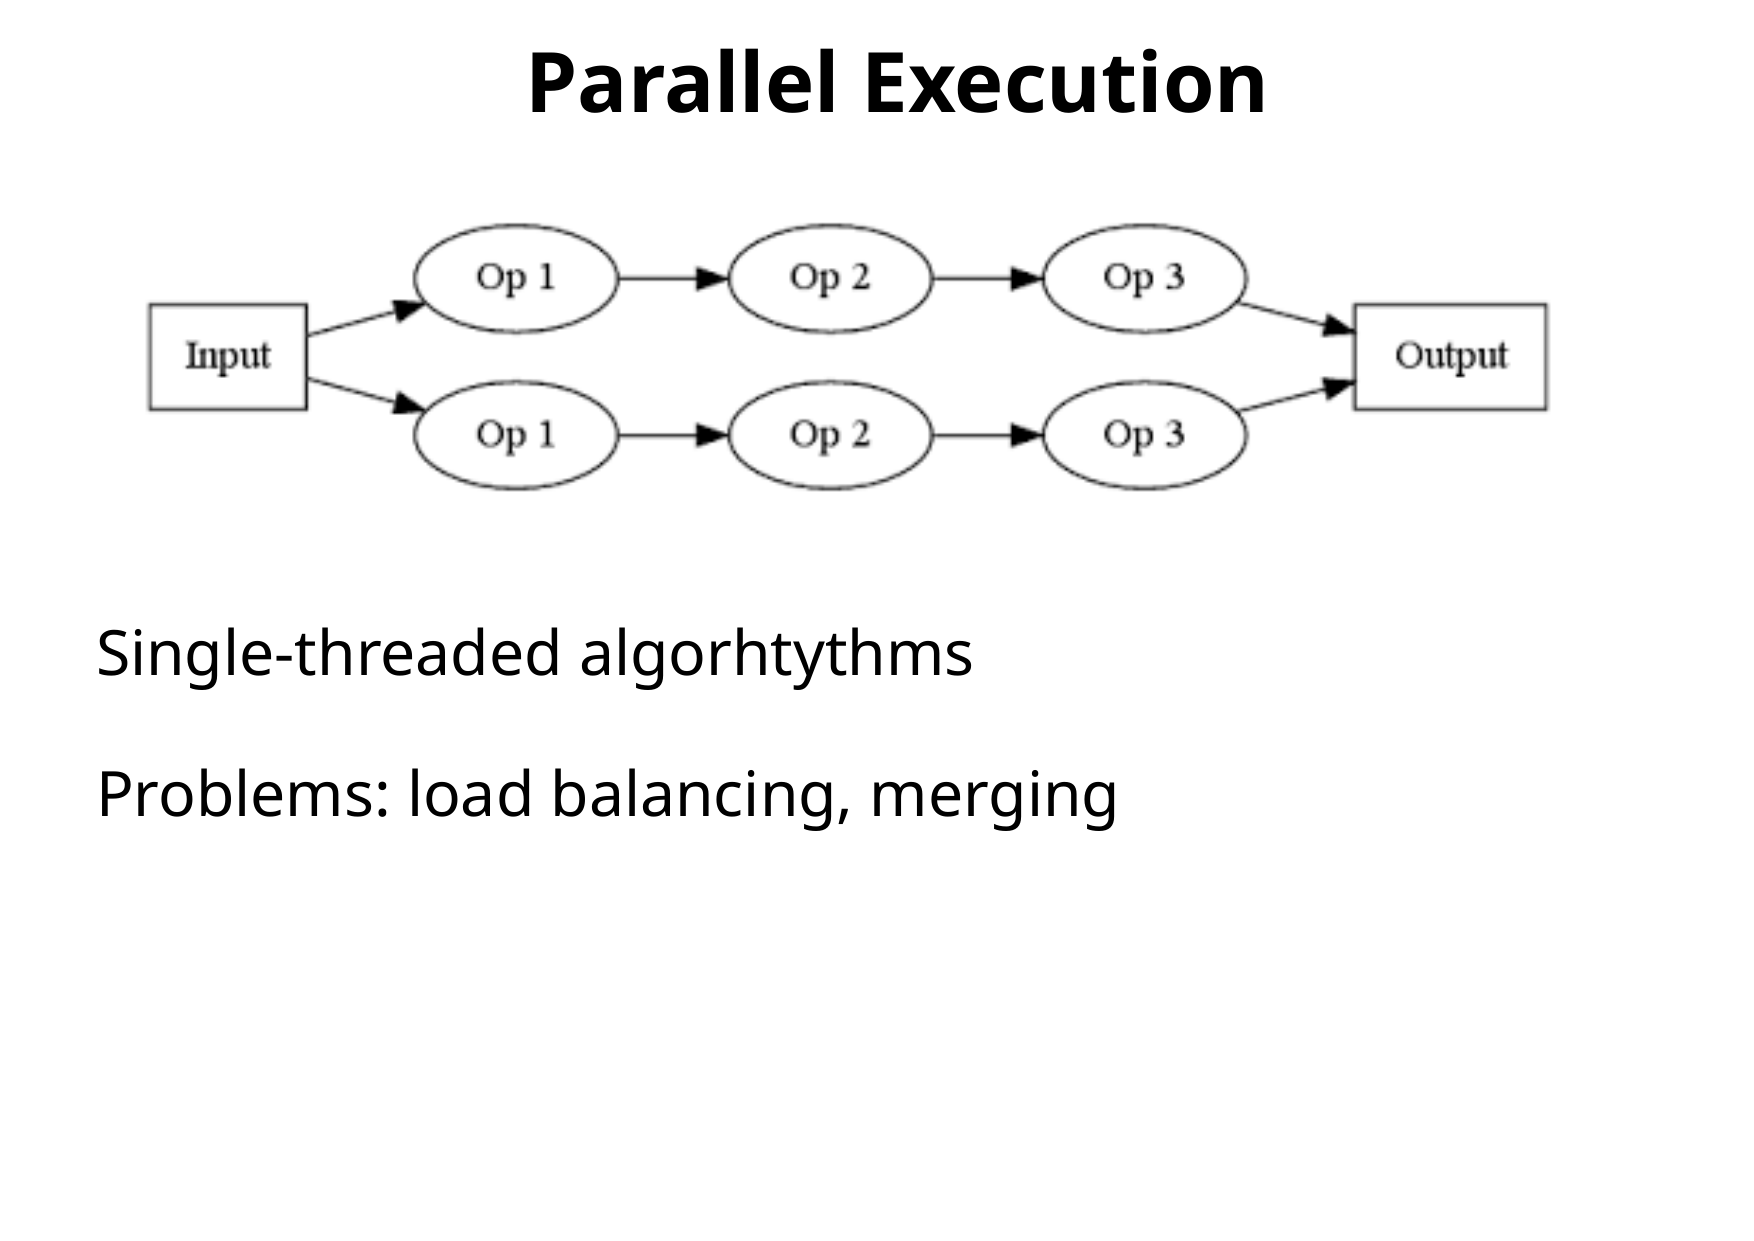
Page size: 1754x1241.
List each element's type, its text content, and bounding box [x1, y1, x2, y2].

text Problems: load balancing, merging [96, 750, 1699, 835]
picture [136, 216, 1562, 500]
text Single-threaded algorhtythms [96, 608, 1699, 693]
text Parallel Execution [96, 23, 1699, 137]
